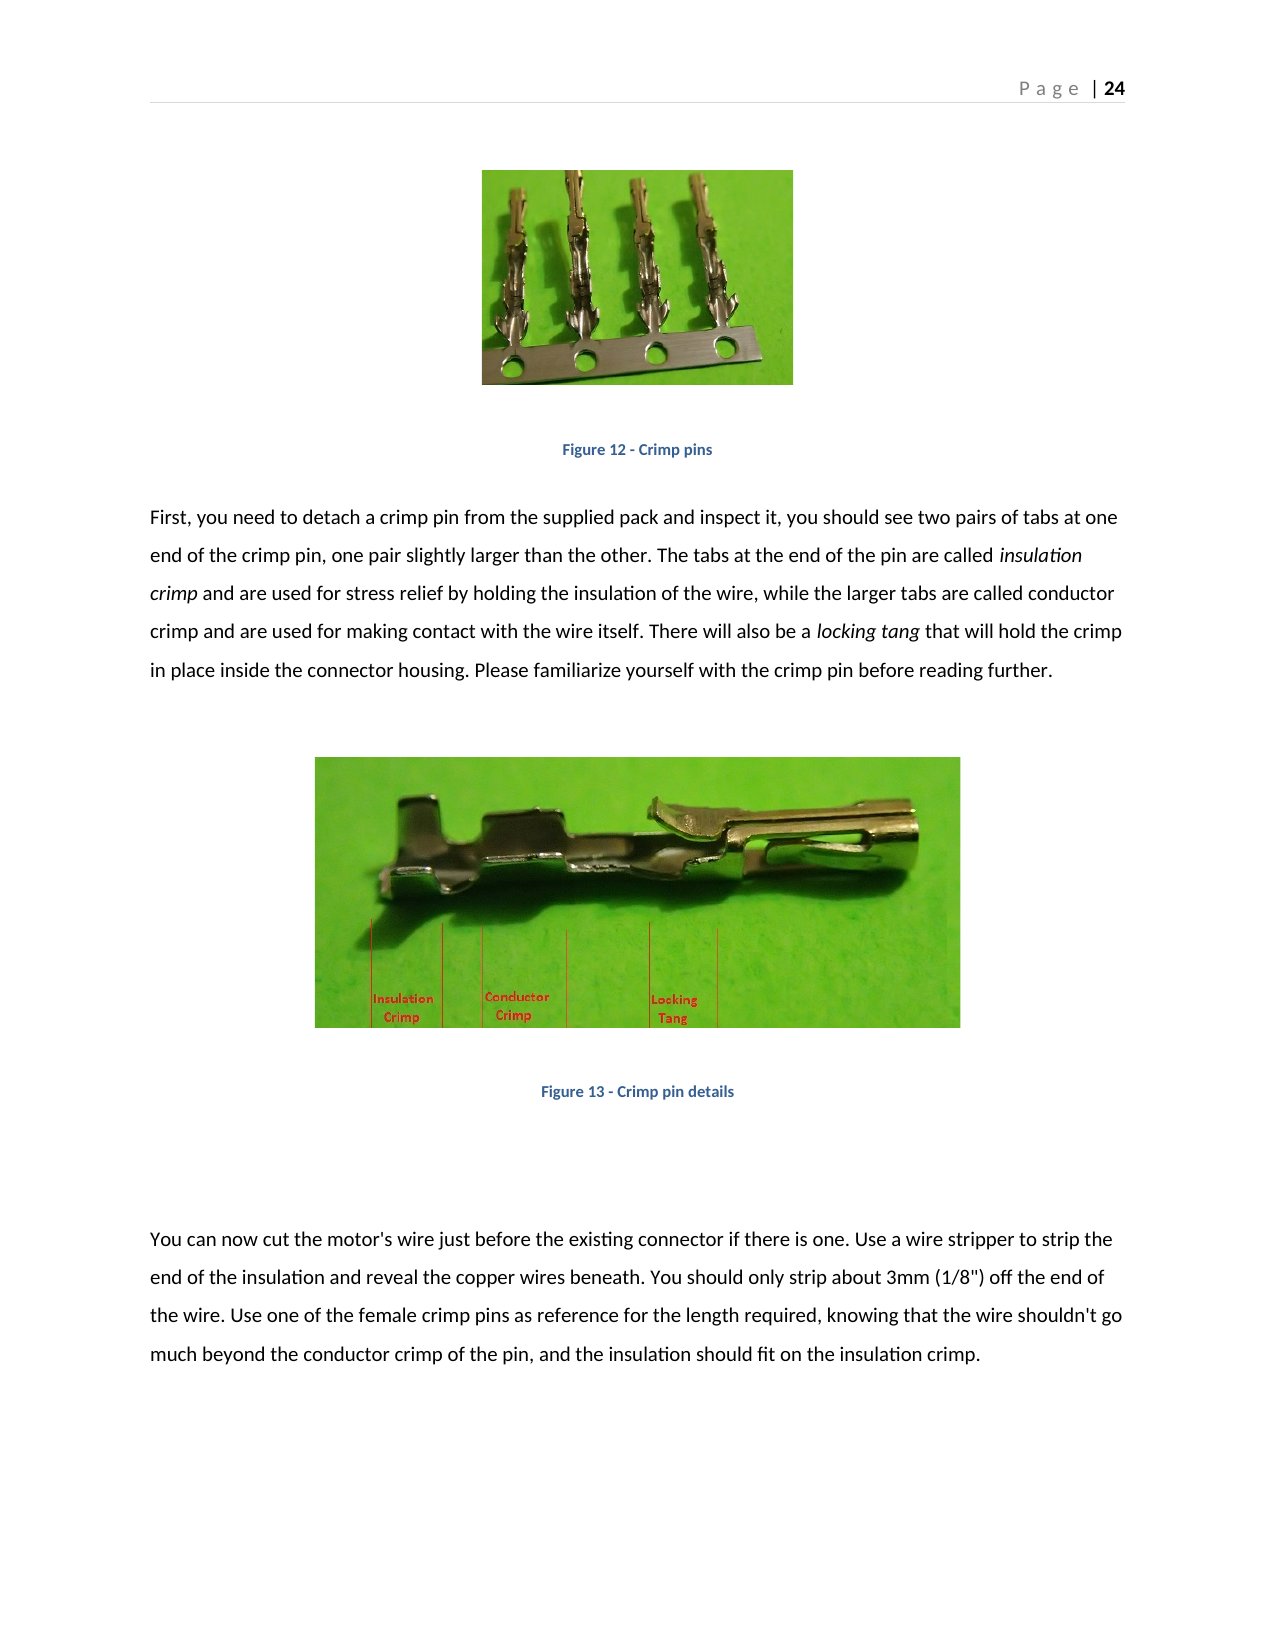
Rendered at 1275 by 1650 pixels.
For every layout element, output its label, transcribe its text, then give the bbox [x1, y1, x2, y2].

text Figure 12 - Crimp pins [150, 439, 1125, 459]
text Figure 13 - Crimp pin details [150, 1082, 1125, 1102]
text You can now cut the motor's wire just before the existing connector if there is one. Use a wire stripper to strip the end of the insulation and reveal the copper wires beneath. You should only strip about 3mm (1/8") off the end of the wire. Use one of the female crimp pins as reference for the length required, knowing that the wire shouldn't go much beyond the conductor crimp of the pin, and the insulation should fit on the insulation crimp. [150, 1226, 1125, 1366]
text First, you need to detach a crimp pin from the supplied pack and inspect it, you should see two pairs of tabs at one end of the crimp pin, one pair slightly larger than the other. The tabs at the end of the pin are called insulation crimp and are used for stress relief by holding the insulation of the wire, while the larger tabs are called conductor crimp and are used for making contact with the wire itself. There will also be a locking tang that will hold the crimp in place inside the connector housing. Please familiarize yourself with the crimp pin before reading further. [150, 504, 1125, 682]
